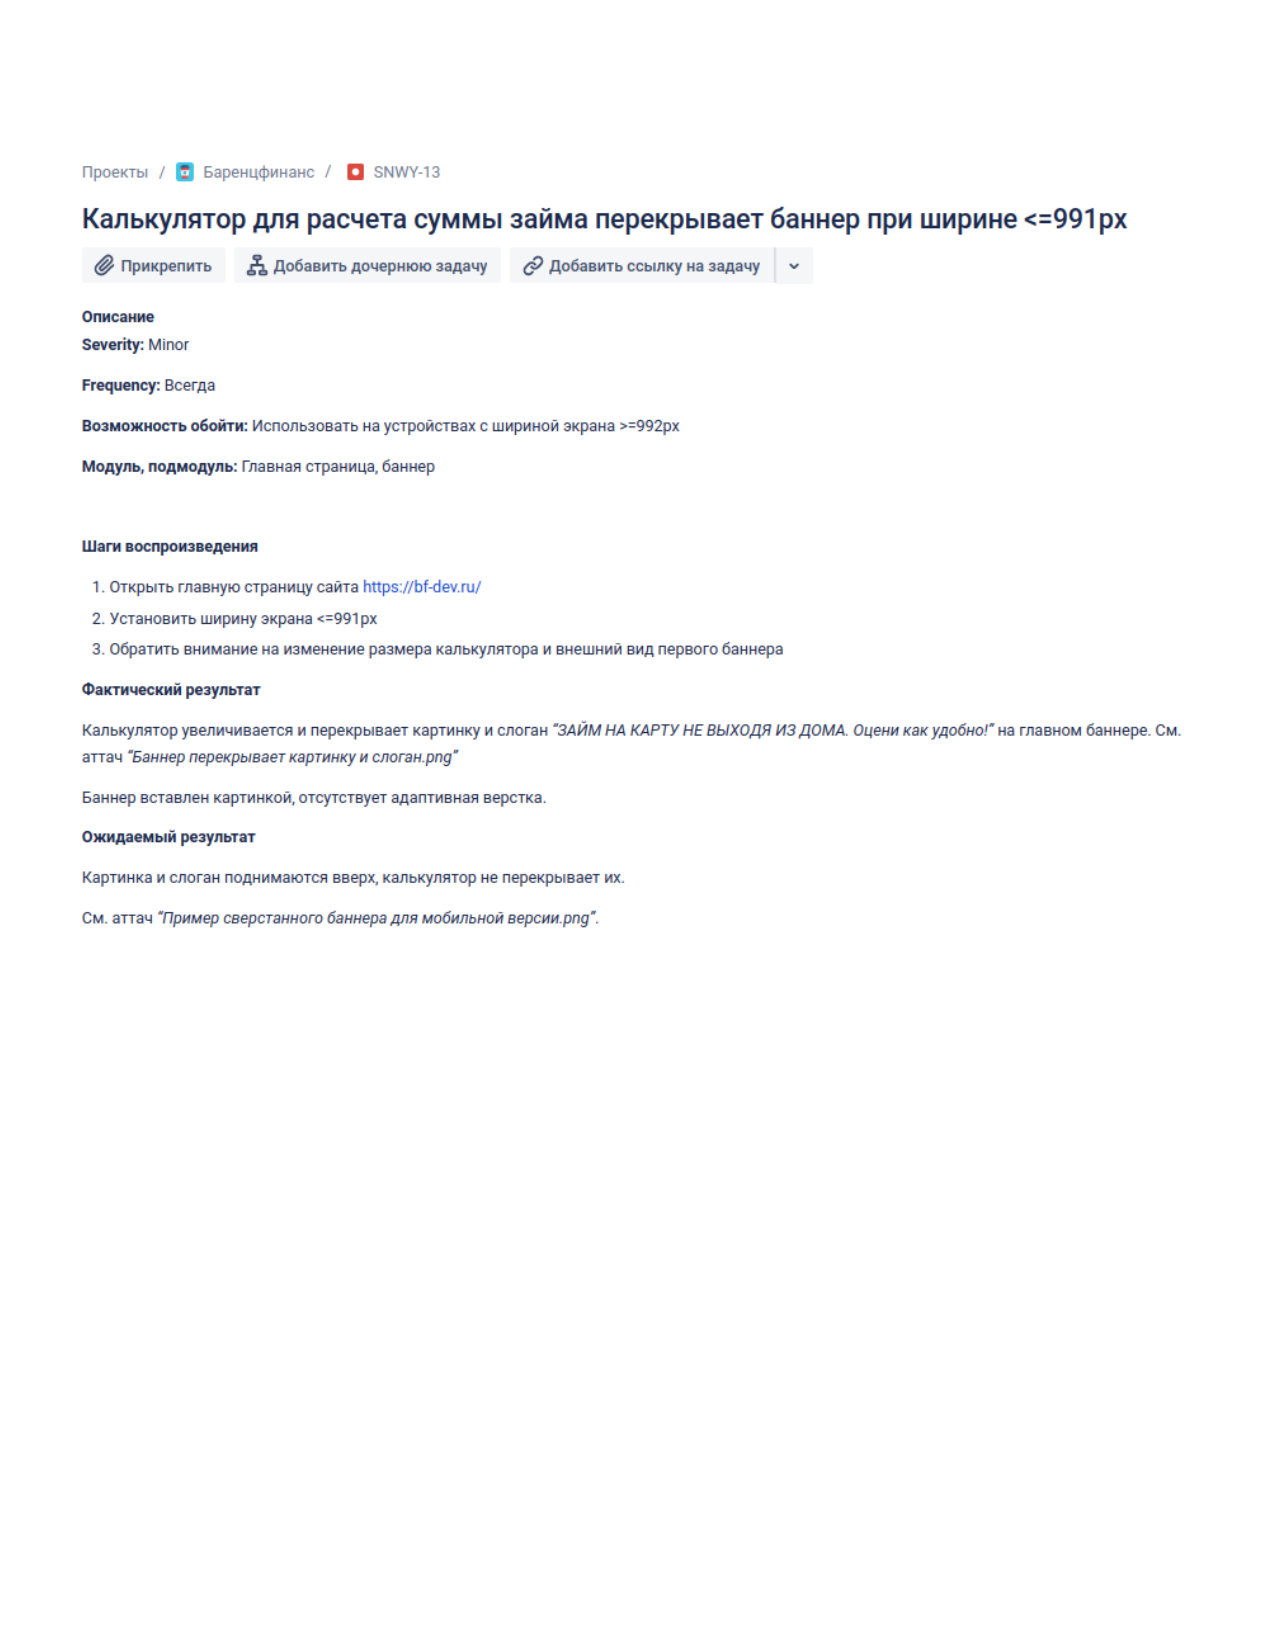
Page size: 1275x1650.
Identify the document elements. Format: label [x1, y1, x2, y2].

picture [67, 146, 1208, 935]
